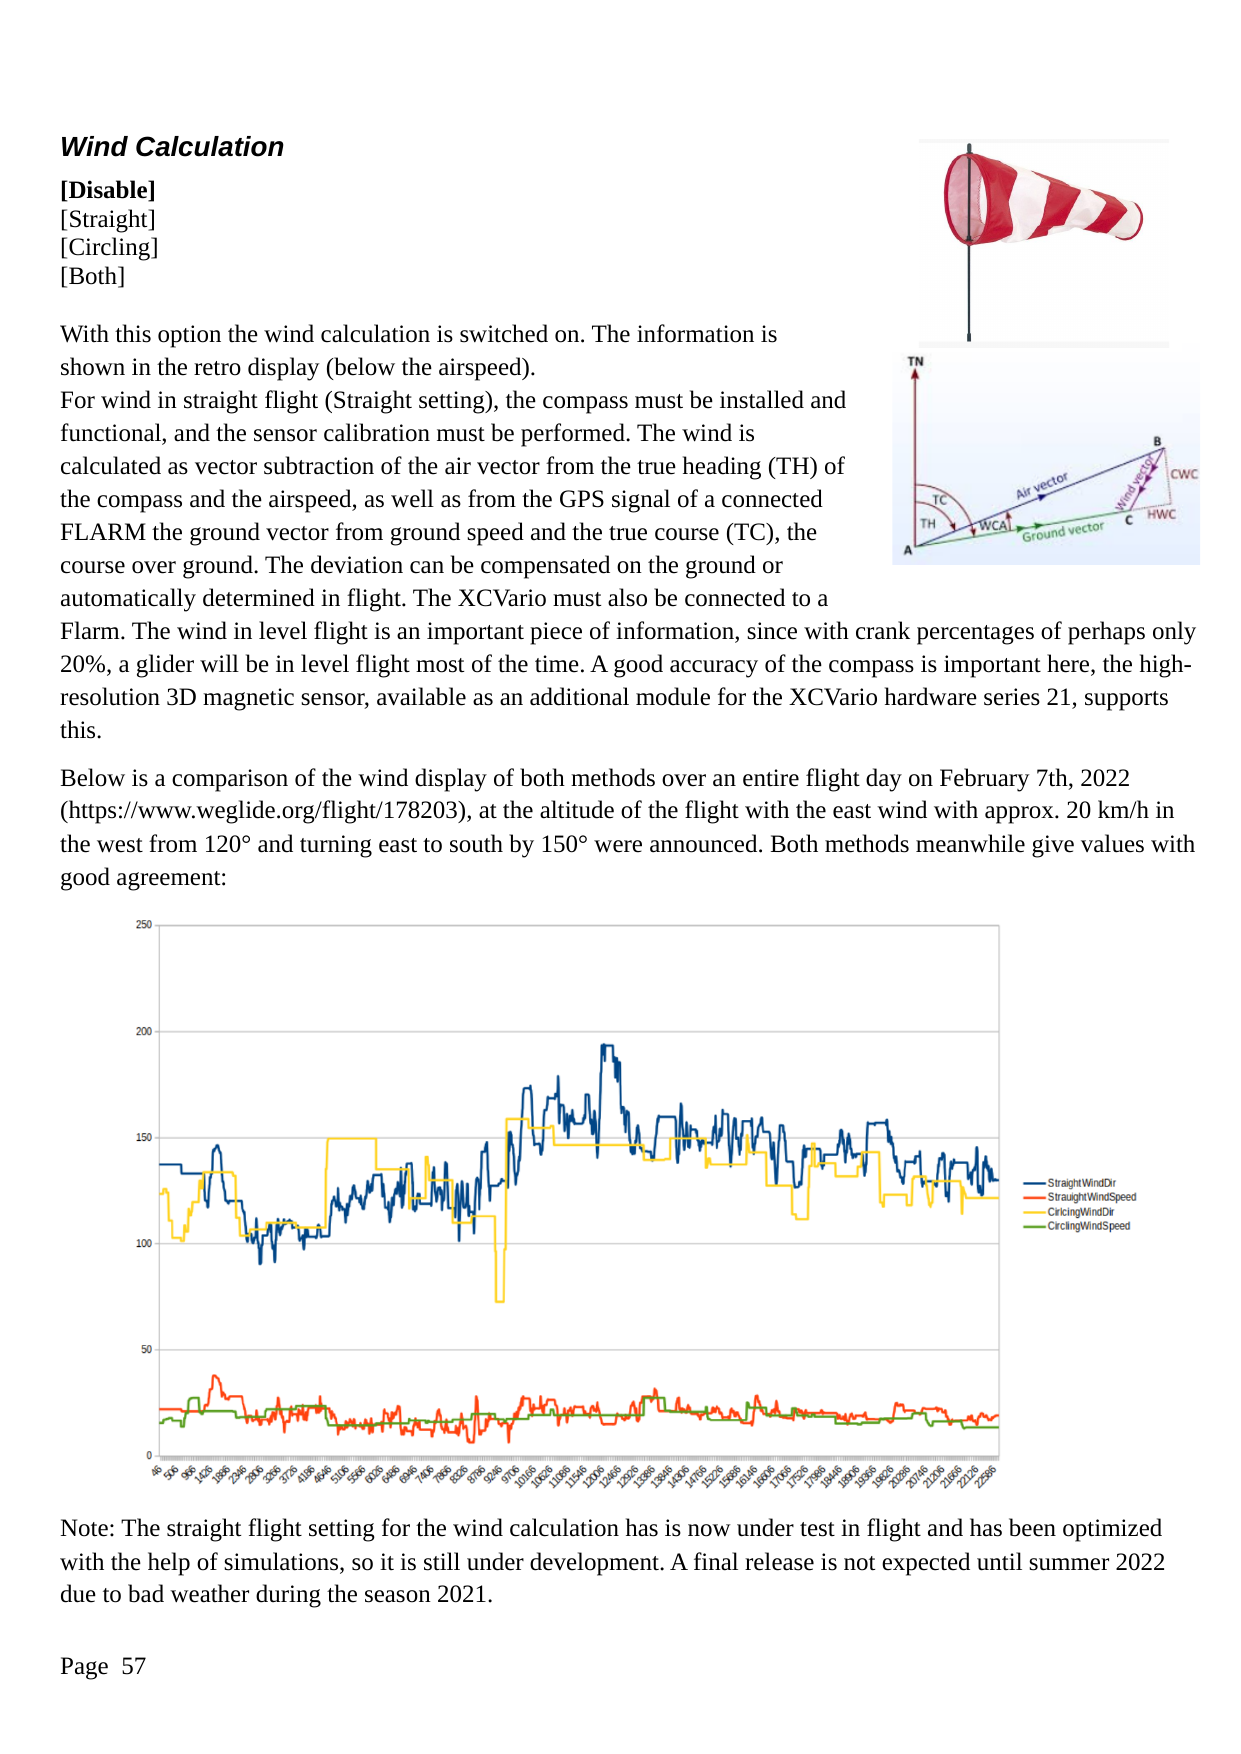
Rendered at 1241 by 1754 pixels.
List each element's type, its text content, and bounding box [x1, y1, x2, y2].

text Note: The straight flight setting for the wind calculation has is now under test in flight and has been optimized with the help of simulations, so it is still under development. A final release is not expected until summer 2022 due to bad weather during the season 2021. [60, 1513, 1207, 1608]
text [Circling] [60, 232, 918, 261]
text [Straight] [60, 204, 918, 232]
text [Both] [60, 261, 918, 290]
text Below is a comparison of the wind display of both methods over an entire flight day on February 7th, 2022 (https://www.weglide.org/flight/178203), at the altitude of the flight with the east wind with approx. 20 km/h in the west from 120° and turning east to south by 150° were announced. Both methods meanwhile give values with good agreement: [60, 763, 1207, 890]
text With this option the wind calculation is switched on. The information is shown in the retro display (below the airspeed). For wind in straight flight (Straight setting), the compass must be installed and functional, and the sensor calibration must be performed. The wind is calculated as vector subtraction of the air vector from the true heading (TH) of the compass and the airspeed, as well as from the GPS signal of a connected FLARM the ground vector from ground speed and the true course (TC), the course over ground. The deviation can be compensated on the ground or automatically determined in flight. The XCVario must also be connected to a Flarm. The wind in level flight is an important piece of information, since with crank percentages of perhaps only 20%, a glider will be in level flight most of the time. A good accuracy of the compass is important here, the high-resolution 3D magnetic sensor, available as an additional module for the XCVario hardware series 21, supports this. [60, 319, 1207, 744]
text [1170, 204, 1207, 232]
picture [125, 909, 1142, 1496]
text [1170, 232, 1207, 261]
text [Disable] [60, 175, 918, 204]
subtitle Wind Calculation [60, 131, 1207, 162]
picture [892, 139, 1201, 565]
text [1170, 175, 1207, 204]
text [1170, 261, 1207, 290]
